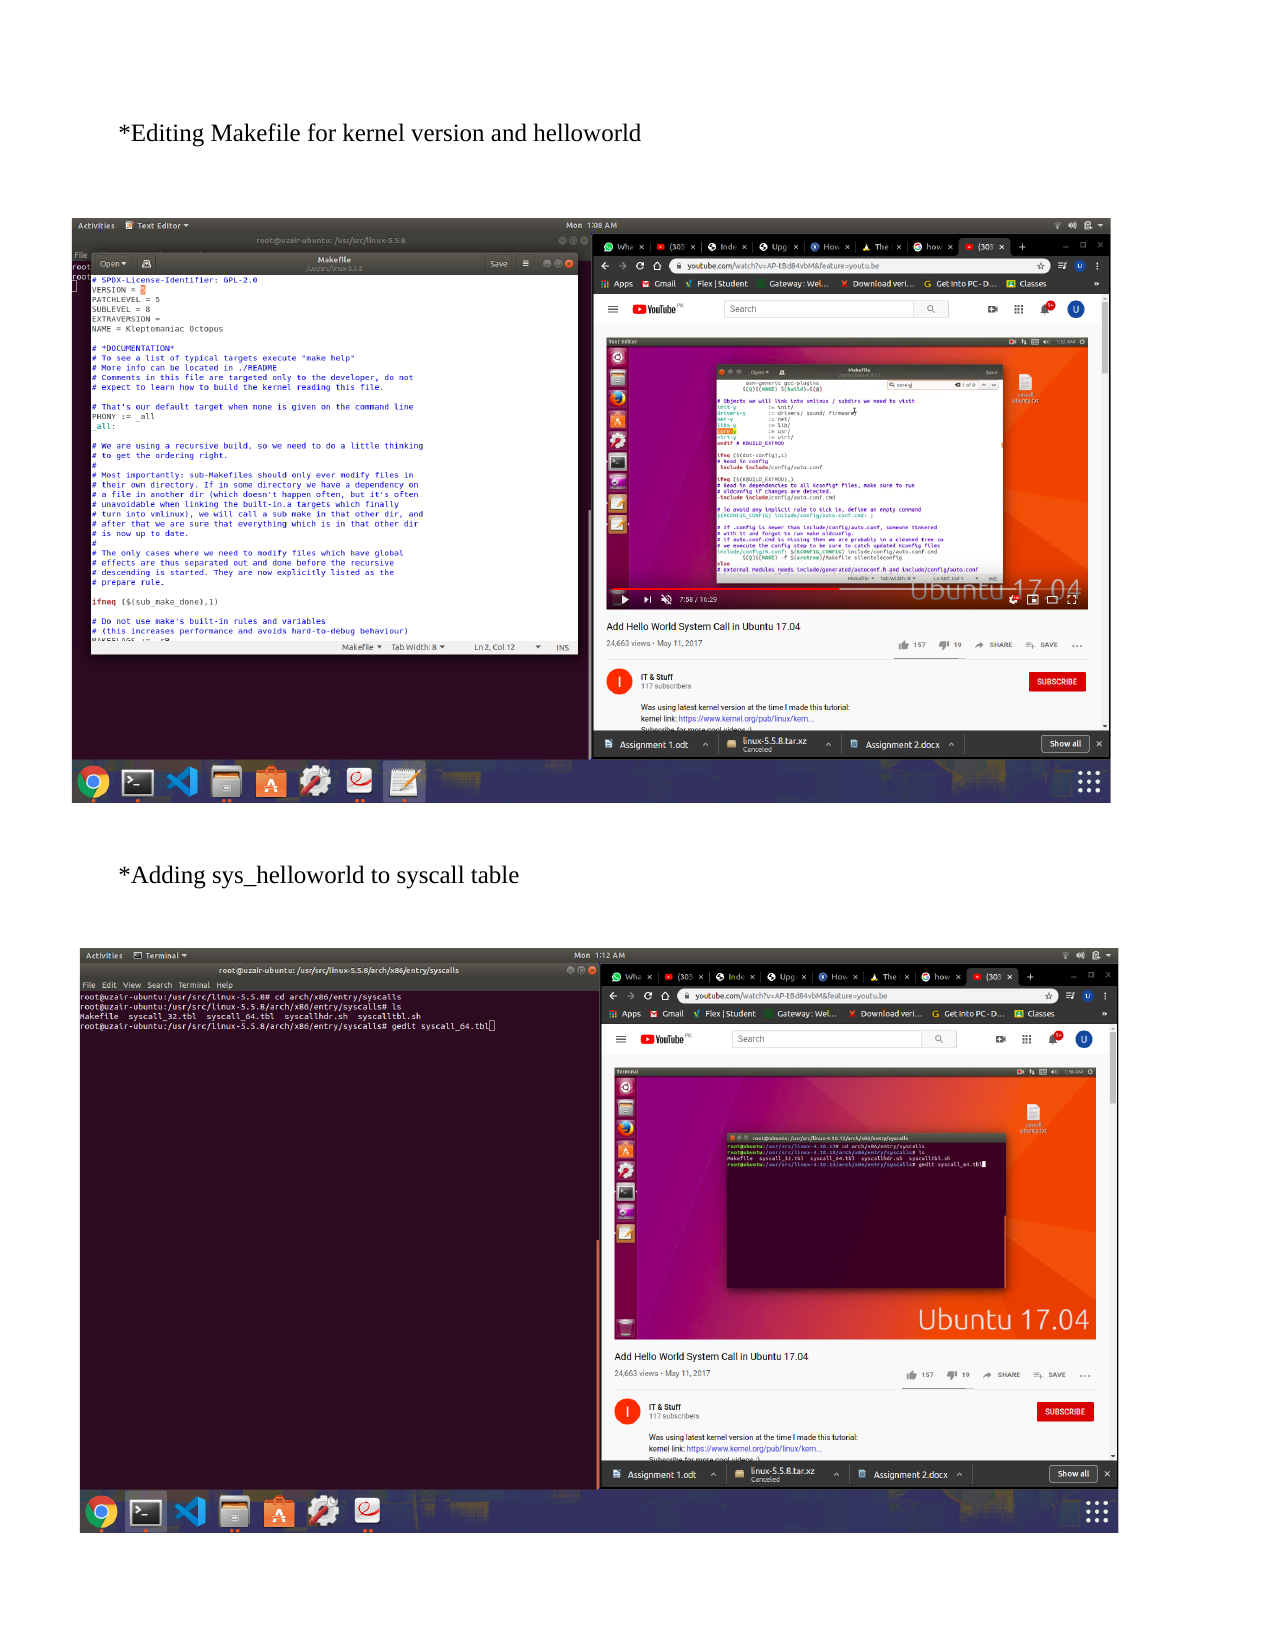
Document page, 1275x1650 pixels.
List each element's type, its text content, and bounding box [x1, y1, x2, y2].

text *Editing Makefile for kernel version and helloworld [118, 118, 1157, 147]
picture [79, 948, 1119, 1533]
text *Adding sys_helloworld to syscall table [118, 860, 1157, 889]
picture [71, 218, 1111, 803]
